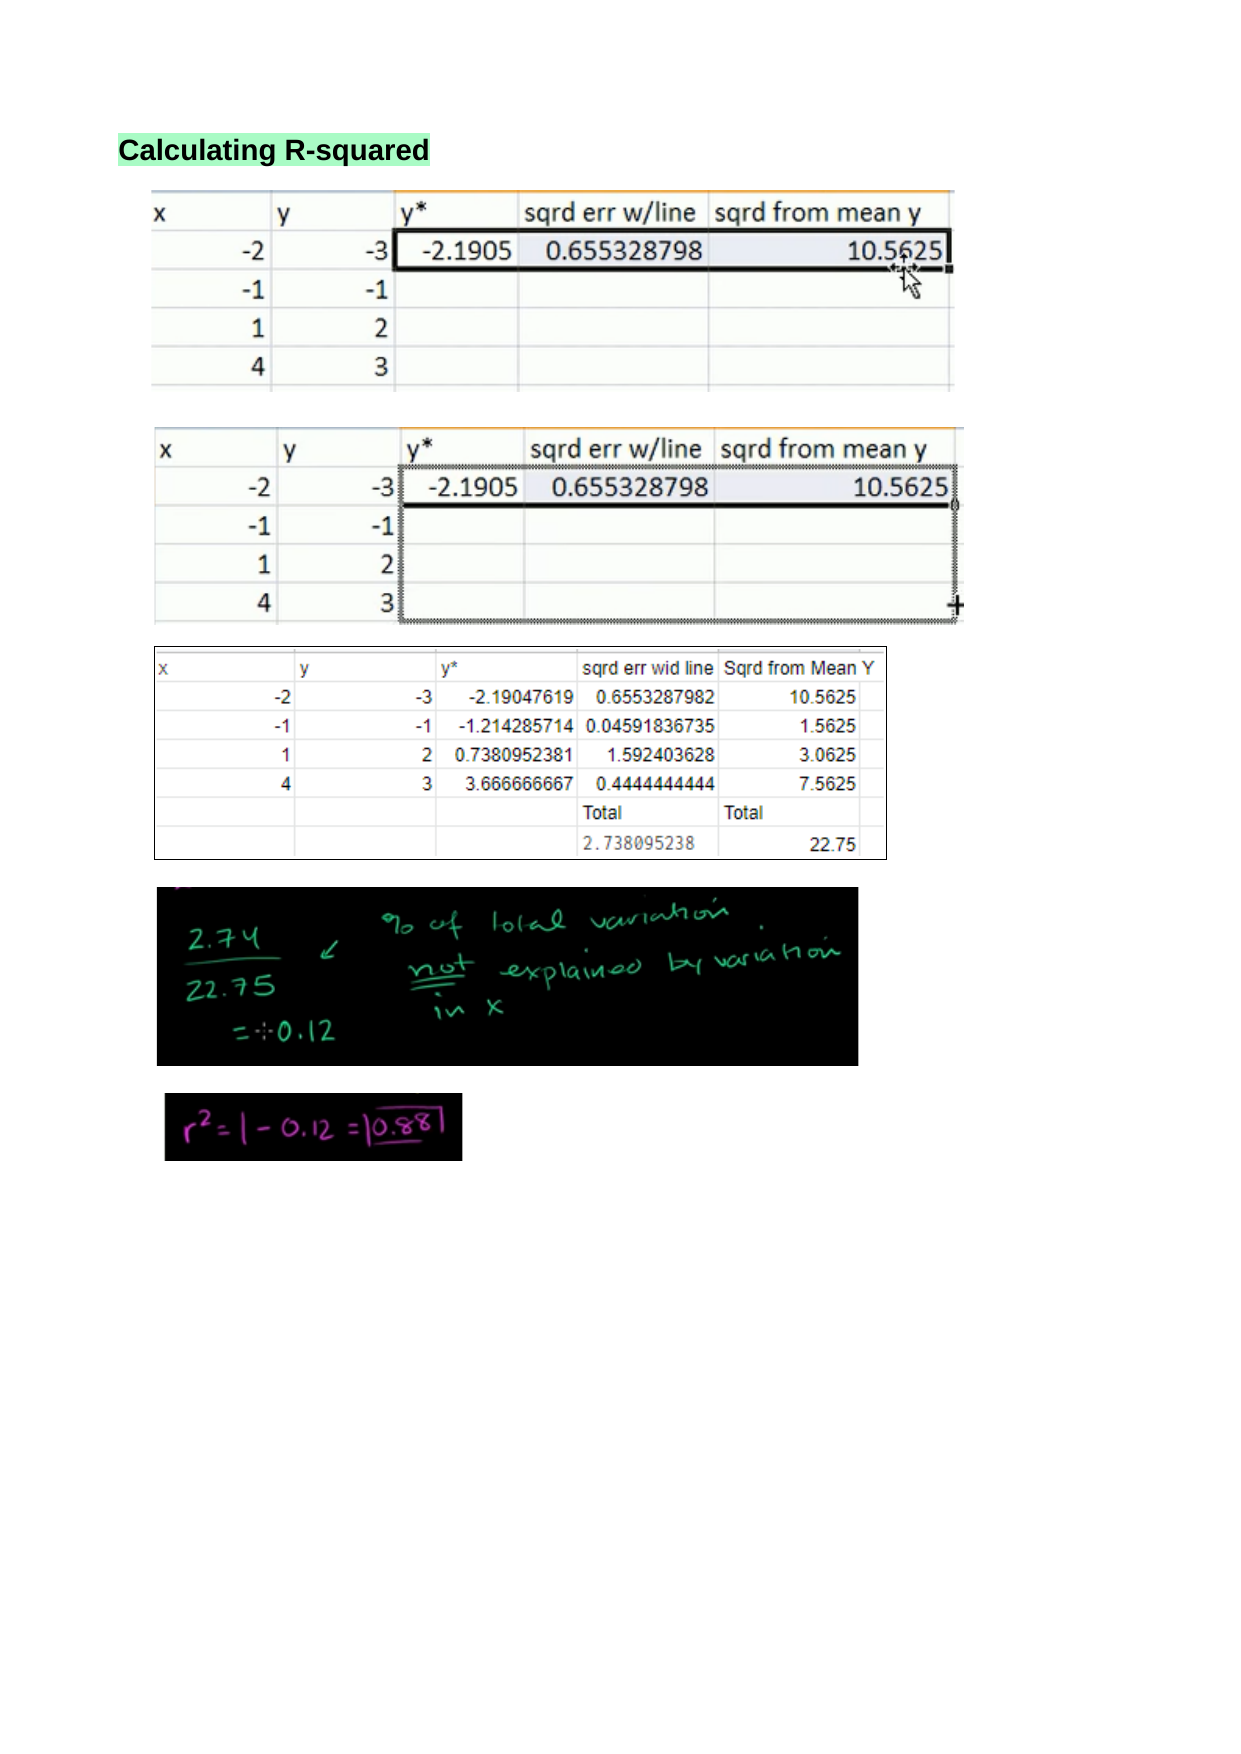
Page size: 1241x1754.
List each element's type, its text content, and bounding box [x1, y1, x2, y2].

picture [156, 649, 884, 856]
picture [154, 427, 964, 625]
subtitle Calculating R-squared [430, 133, 1122, 166]
picture [156, 887, 859, 1066]
picture [151, 190, 955, 392]
picture [162, 1093, 463, 1161]
